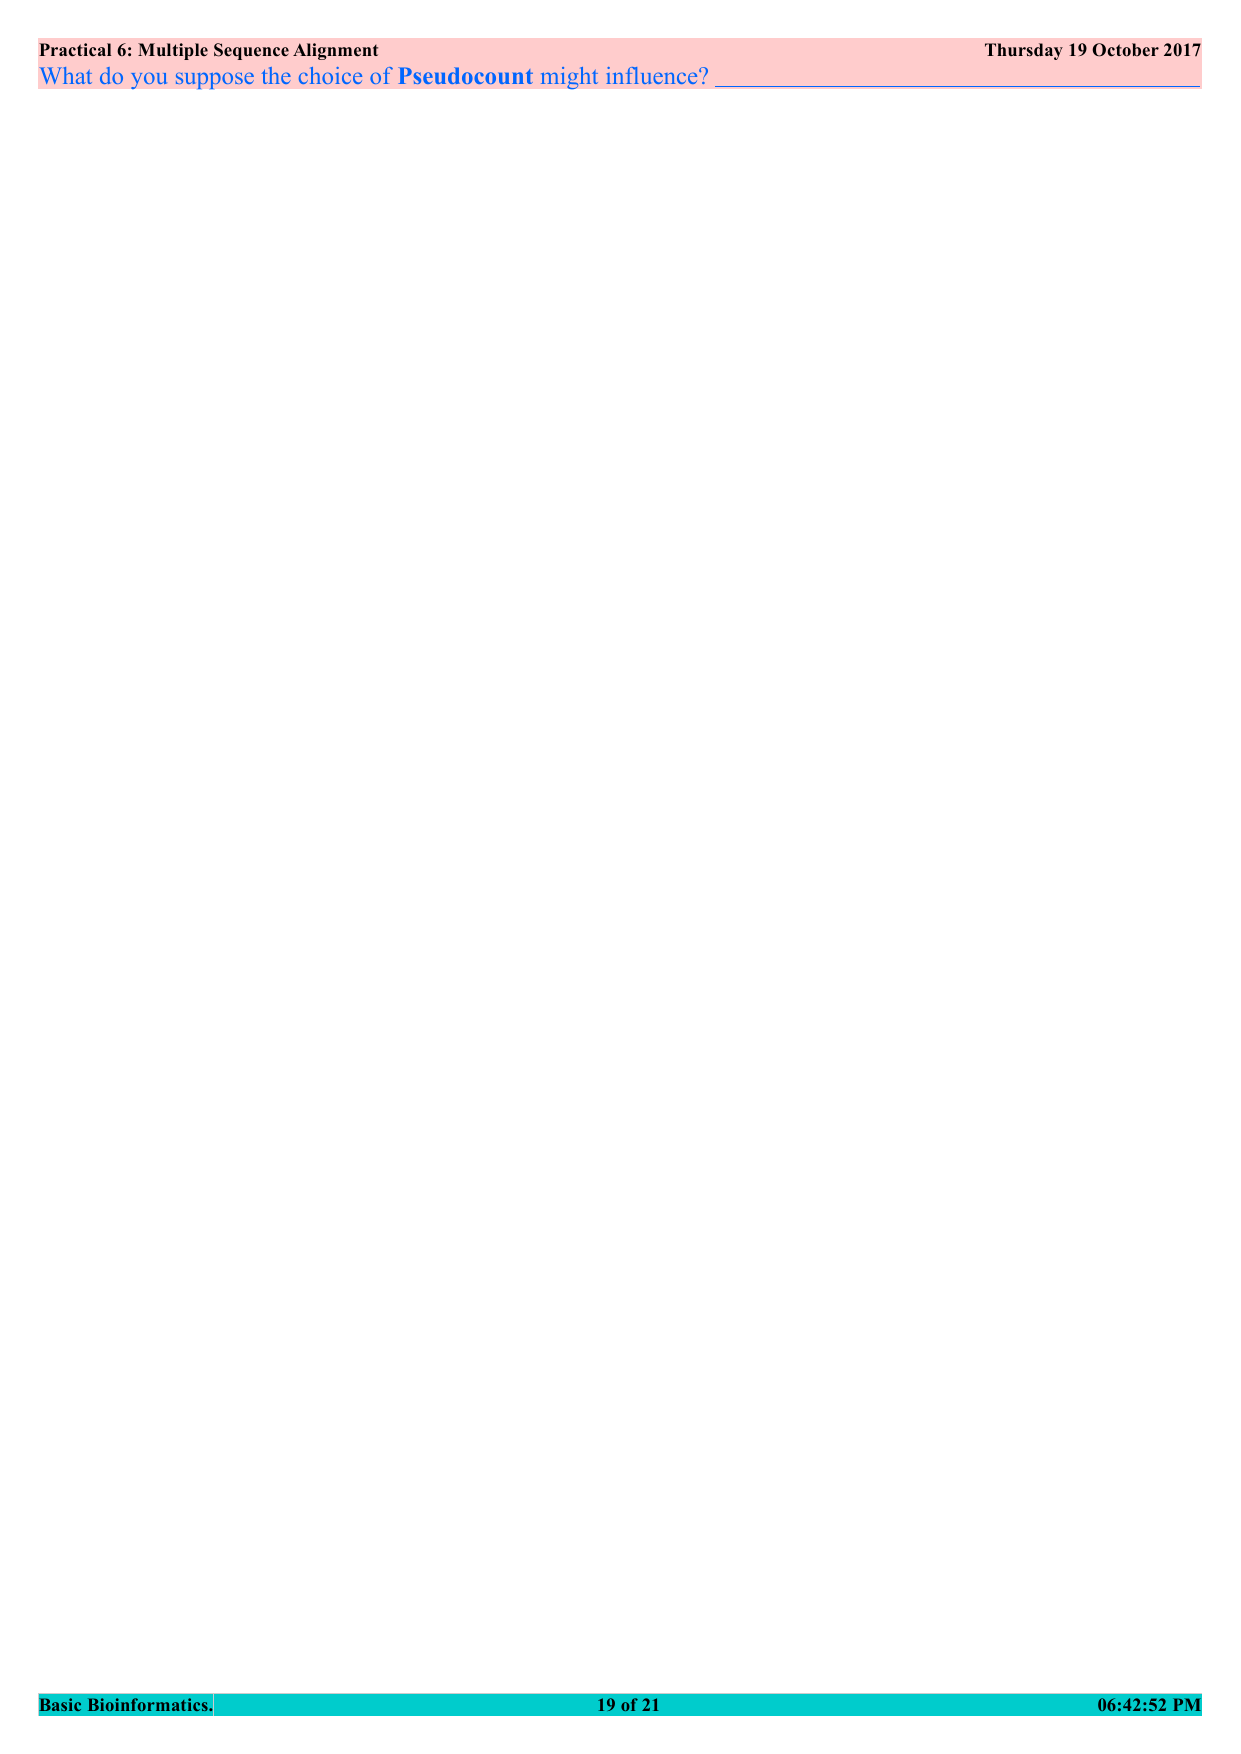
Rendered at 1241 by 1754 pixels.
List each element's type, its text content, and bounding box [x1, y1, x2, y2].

text What do you suppose the choice of Pseudocount might influence? [38, 61, 1202, 89]
